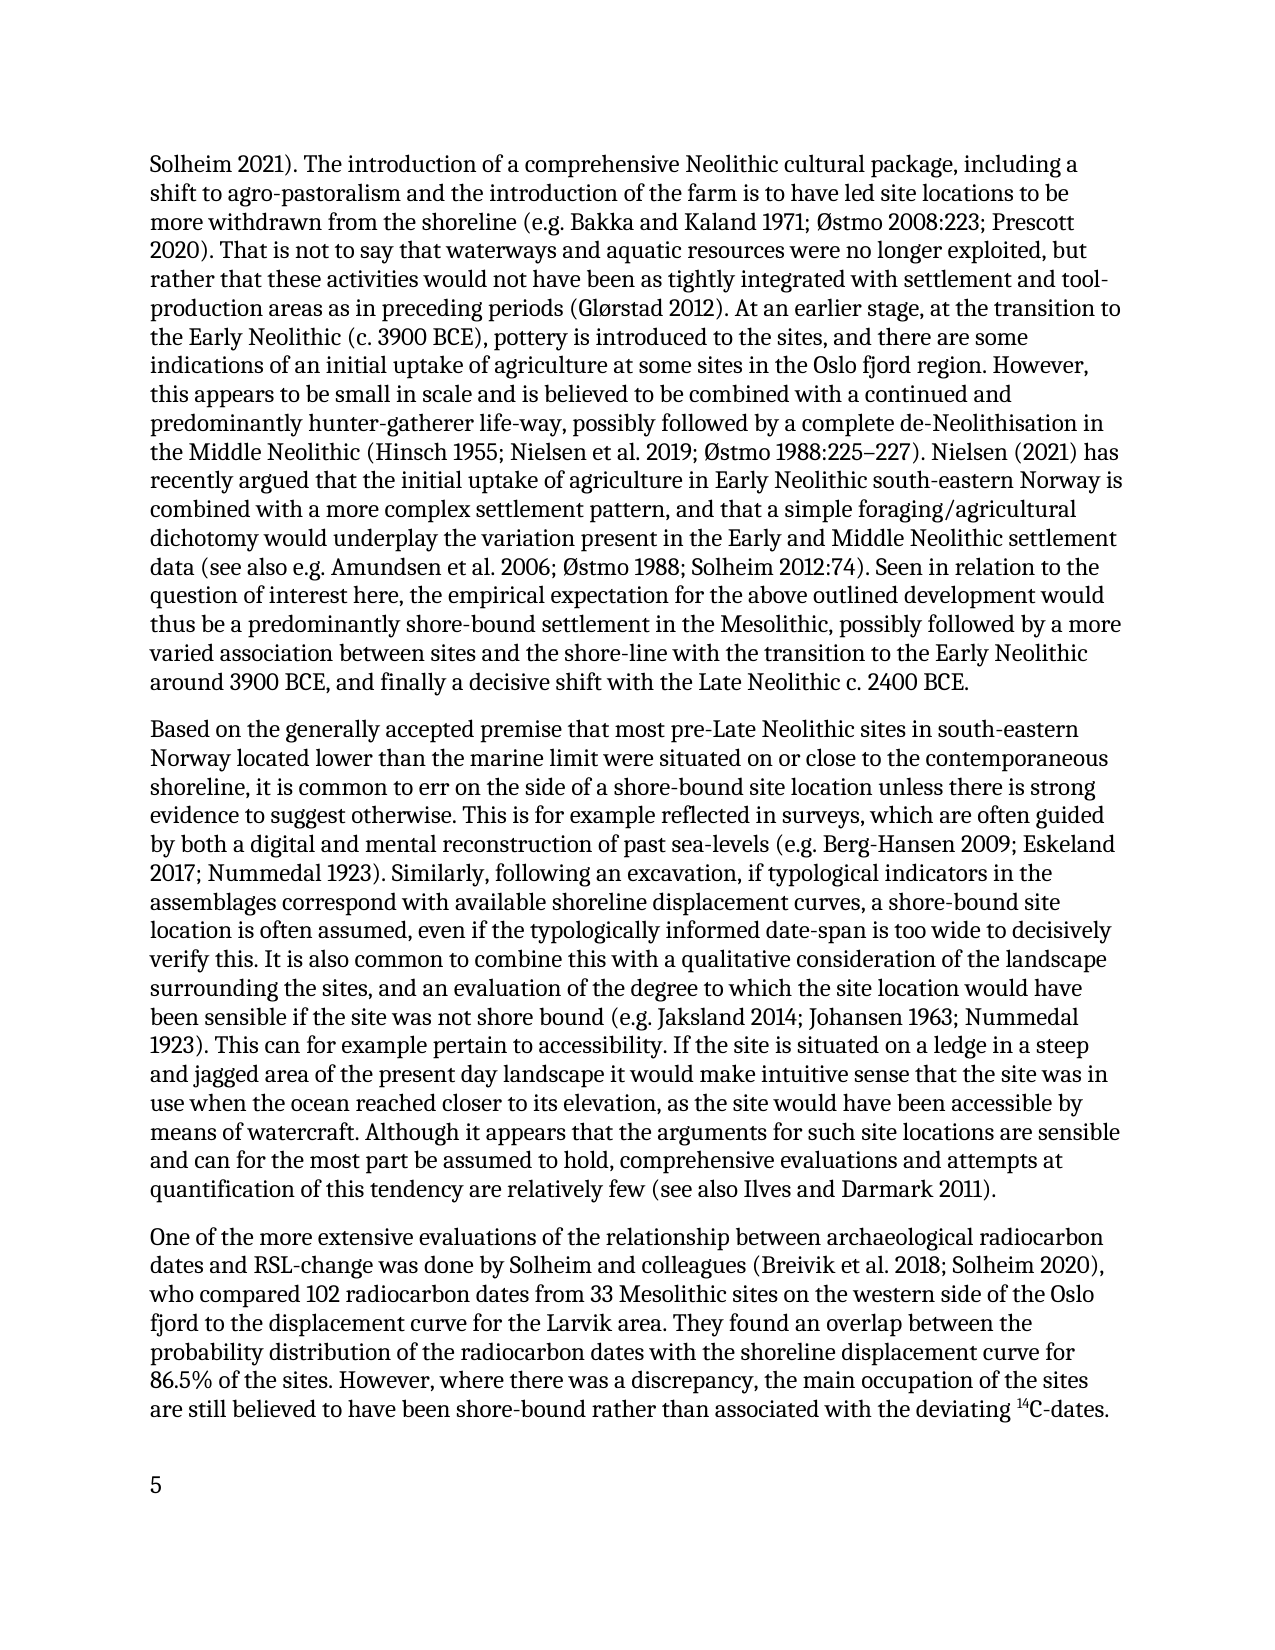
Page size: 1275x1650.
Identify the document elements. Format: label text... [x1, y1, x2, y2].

text Solheim 2021). The introduction of a comprehensive Neolithic cultural package, including a shift to agro-pastoralism and the introduction of the farm is to have led site locations to be more withdrawn from the shoreline (e.g. Bakka and Kaland 1971; Østmo 2008:223; Prescott 2020). That is not to say that waterways and aquatic resources were no longer exploited, but rather that these activities would not have been as tightly integrated with settlement and tool-production areas as in preceding periods (Glørstad 2012). At an earlier stage, at the transition to the Early Neolithic (c. 3900 BCE), pottery is introduced to the sites, and there are some indications of an initial uptake of agriculture at some sites in the Oslo fjord region. However, this appears to be small in scale and is believed to be combined with a continued and predominantly hunter-gatherer life-way, possibly followed by a complete de-Neolithisation in the Middle Neolithic (Hinsch 1955; Nielsen et al. 2019; Østmo 1988:225–227). Nielsen (2021) has recently argued that the initial uptake of agriculture in Early Neolithic south-eastern Norway is combined with a more complex settlement pattern, and that a simple foraging/agricultural dichotomy would underplay the variation present in the Early and Middle Neolithic settlement data (see also e.g. Amundsen et al. 2006; Østmo 1988; Solheim 2012:74). Seen in relation to the question of interest here, the empirical expectation for the above outlined development would thus be a predominantly shore-bound settlement in the Mesolithic, possibly followed by a more varied association between sites and the shore-line with the transition to the Early Neolithic around 3900 BCE, and finally a decisive shift with the Late Neolithic c. 2400 BCE. [150, 150, 1125, 696]
text Based on the generally accepted premise that most pre-Late Neolithic sites in south-eastern Norway located lower than the marine limit were situated on or close to the contemporaneous shoreline, it is common to err on the side of a shore-bound site location unless there is strong evidence to suggest otherwise. This is for example reflected in surveys, which are often guided by both a digital and mental reconstruction of past sea-levels (e.g. Berg-Hansen 2009; Eskeland 2017; Nummedal 1923). Similarly, following an excavation, if typological indicators in the assemblages correspond with available shoreline displacement curves, a shore-bound site location is often assumed, even if the typologically informed date-span is too wide to decisively verify this. It is also common to combine this with a qualitative consideration of the landscape surrounding the sites, and an evaluation of the degree to which the site location would have been sensible if the site was not shore bound (e.g. Jaksland 2014; Johansen 1963; Nummedal 1923). This can for example pertain to accessibility. If the site is situated on a ledge in a steep and jagged area of the present day landscape it would make intuitive sense that the site was in use when the ocean reached closer to its elevation, as the site would have been accessible by means of watercraft. Although it appears that the arguments for such site locations are sensible and can for the most part be assumed to hold, comprehensive evaluations and attempts at quantification of this tendency are relatively few (see also Ilves and Darmark 2011). [150, 715, 1125, 1204]
text One of the more extensive evaluations of the relationship between archaeological radiocarbon dates and RSL-change was done by Solheim and colleagues (Breivik et al. 2018; Solheim 2020), who compared 102 radiocarbon dates from 33 Mesolithic sites on the western side of the Oslo fjord to the displacement curve for the Larvik area. They found an overlap between the probability distribution of the radiocarbon dates with the shoreline displacement curve for 86.5% of the sites. However, where there was a discrepancy, the main occupation of the sites are still believed to have been shore-bound rather than associated with the deviating 14C-dates. [150, 1222, 1125, 1424]
